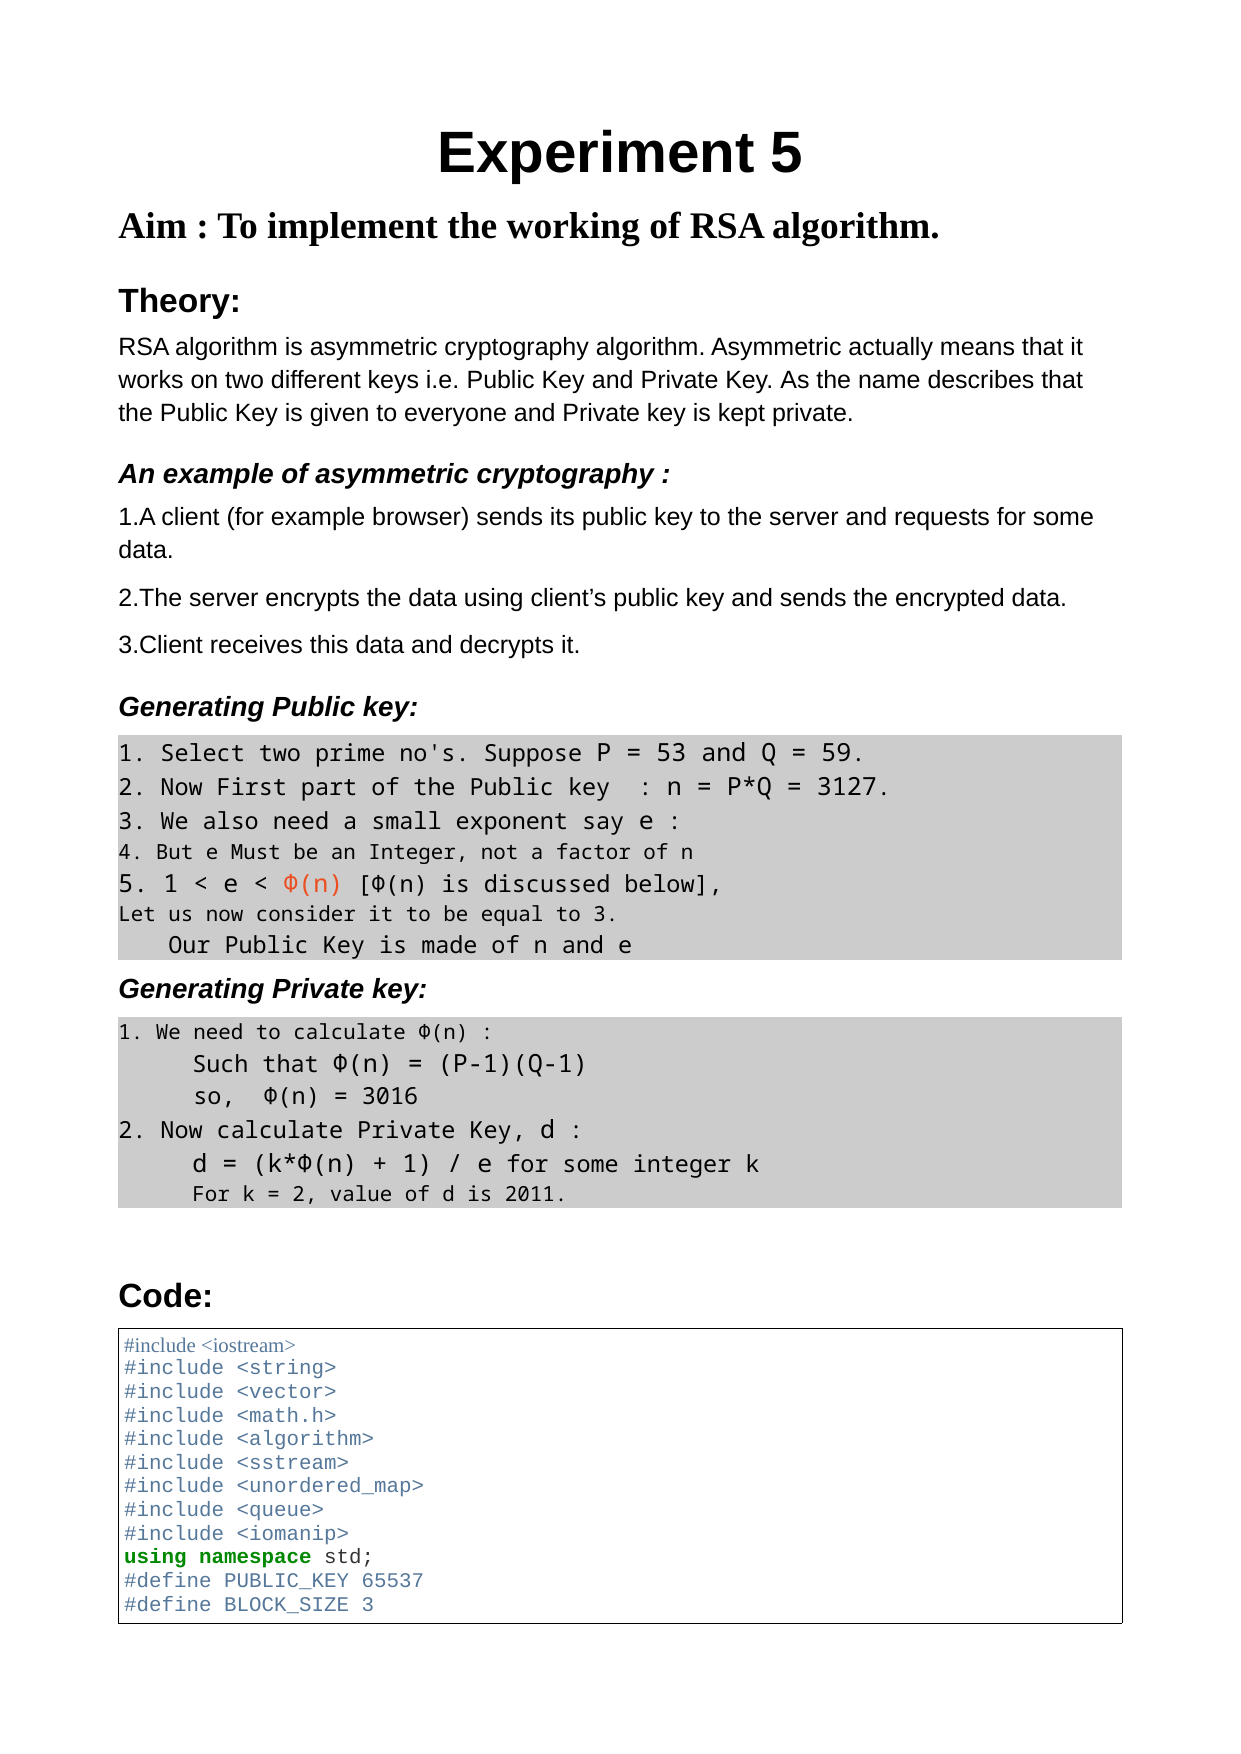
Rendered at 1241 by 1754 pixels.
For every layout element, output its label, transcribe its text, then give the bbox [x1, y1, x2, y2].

text Our Public Key is made of n and e [118, 928, 1122, 960]
title Experiment 5 [118, 118, 1122, 185]
subtitle Generating Public key: [118, 690, 1122, 722]
subtitle Theory: [118, 280, 1122, 319]
text 2. Now calculate Private Key, d : [118, 1111, 1122, 1145]
list The server encrypts the data using client’s public key and sends the encrypted data. [118, 583, 1122, 611]
text RSA algorithm is asymmetric cryptography algorithm. Asymmetric actually means that it works on two different keys i.e. Public Key and Private Key. As the name describes that the Public Key is given to everyone and Private key is kept private. [118, 332, 1122, 426]
list A client (for example browser) sends its public key to the server and requests for some data. [118, 502, 1122, 564]
text 2. Now First part of the Public key : n = P*Q = 3127. [118, 769, 1122, 803]
table_header #include <iostream> #include <string> #include <vector> #include <math.h> #include <algorithm> #include <sstream> #include <unordered_map> #include <queue> #include <iomanip> using namespace std; #define PUBLIC_KEY 65537 #define BLOCK_SIZE 3 [119, 1329, 1122, 1623]
text Such that Φ(n) = (P-1)(Q-1) [118, 1045, 1122, 1079]
text 4. But e Must be an Integer, not a factor of n [118, 837, 1122, 865]
text so, Φ(n) = 3016 [118, 1079, 1122, 1111]
text 3. We also need a small exponent say e : [118, 803, 1122, 837]
text 1. Select two prime no's. Suppose P = 53 and Q = 59. [118, 735, 1122, 769]
subtitle Aim : To implement the working of RSA algorithm. [118, 204, 1122, 247]
text d = (k*Φ(n) + 1) / e for some integer k [118, 1145, 1122, 1179]
list Client receives this data and decrypts it. [118, 630, 1122, 659]
text Let us now consider it to be equal to 3. [118, 899, 1122, 928]
subtitle Code: [118, 1276, 1122, 1315]
subtitle Generating Private key: [118, 972, 1122, 1004]
text For k = 2, value of d is 2011. [118, 1179, 1122, 1208]
text 1. We need to calculate Φ(n) : [118, 1017, 1122, 1045]
text 5. 1 < e < Φ(n) [Φ(n) is discussed below], [118, 865, 1122, 899]
subtitle An example of asymmetric cryptography : [118, 458, 1122, 489]
